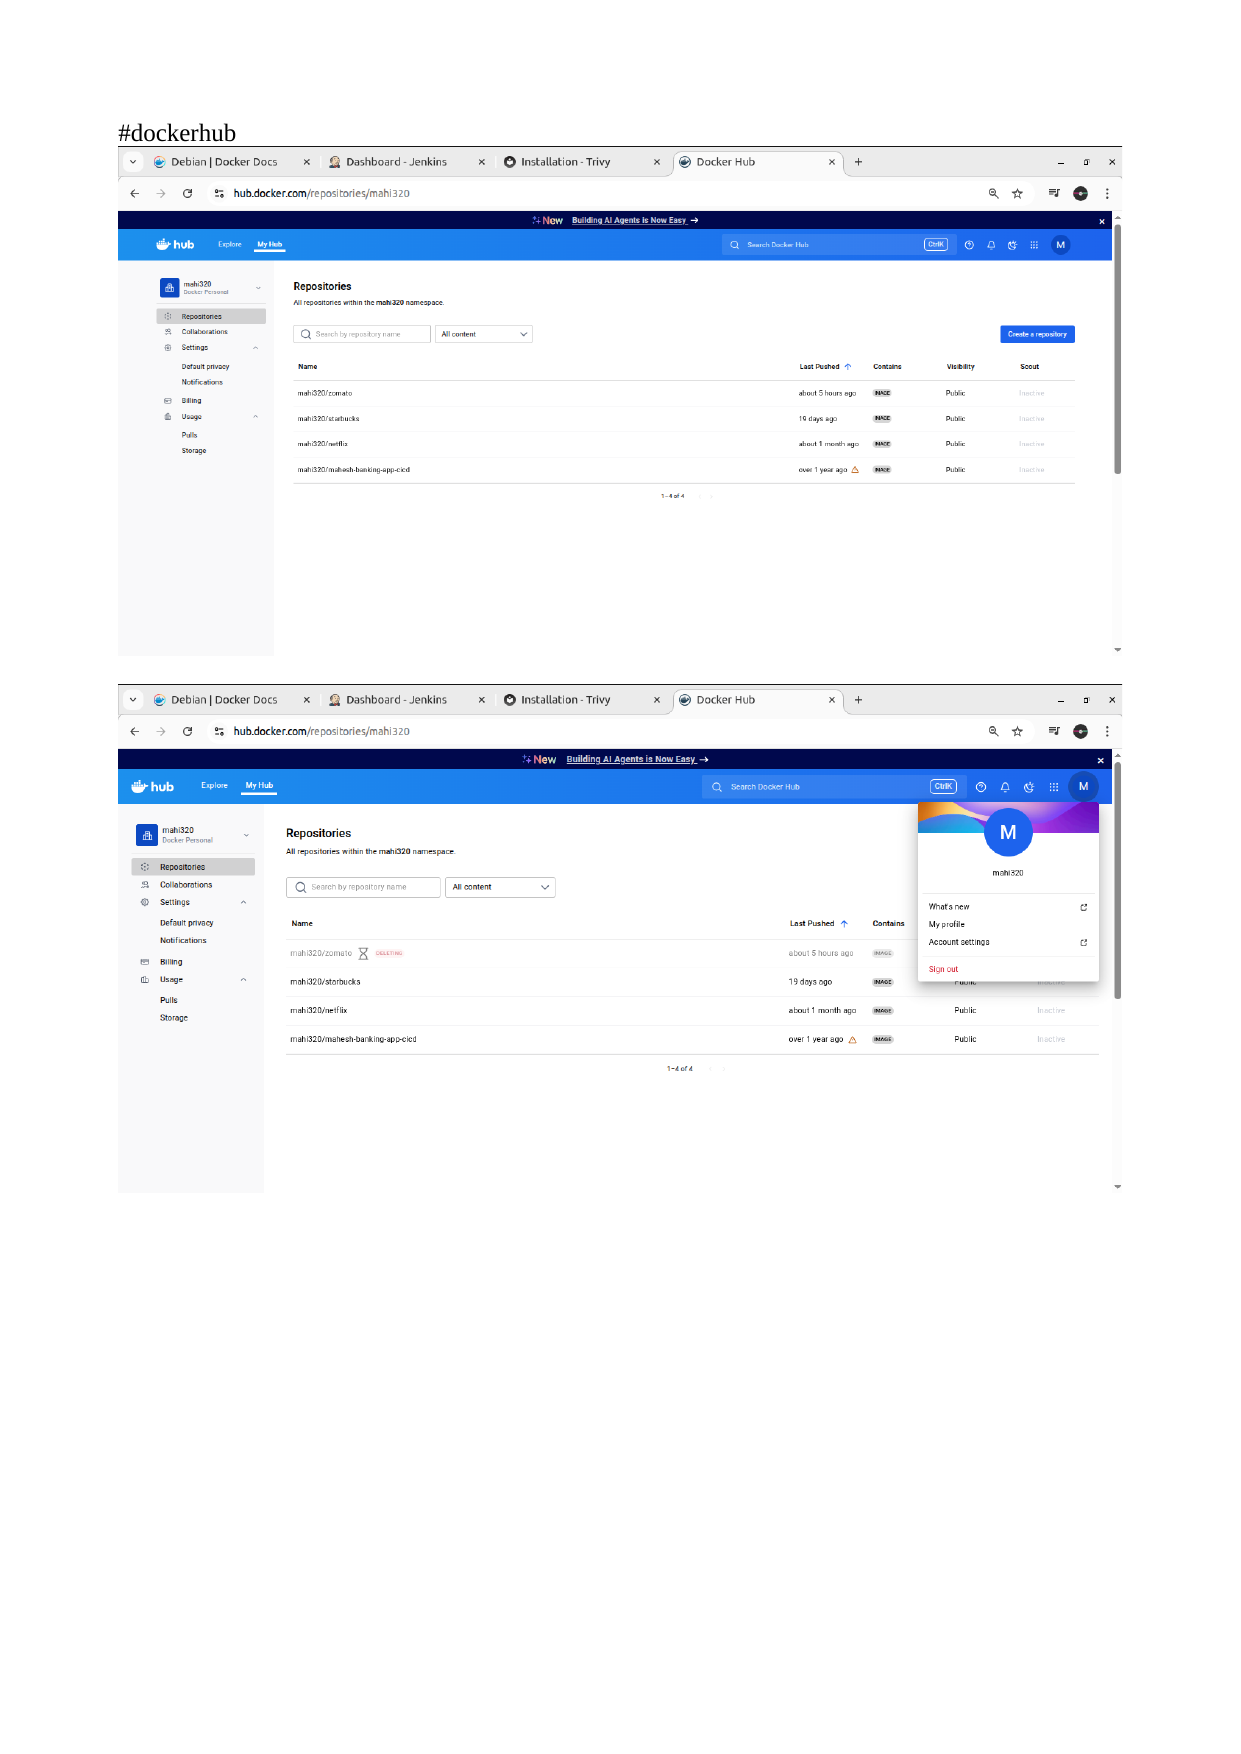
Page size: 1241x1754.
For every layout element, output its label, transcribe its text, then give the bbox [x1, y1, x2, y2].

picture [118, 684, 1123, 1193]
picture [118, 146, 1123, 656]
text #dockerhub [118, 118, 1122, 146]
